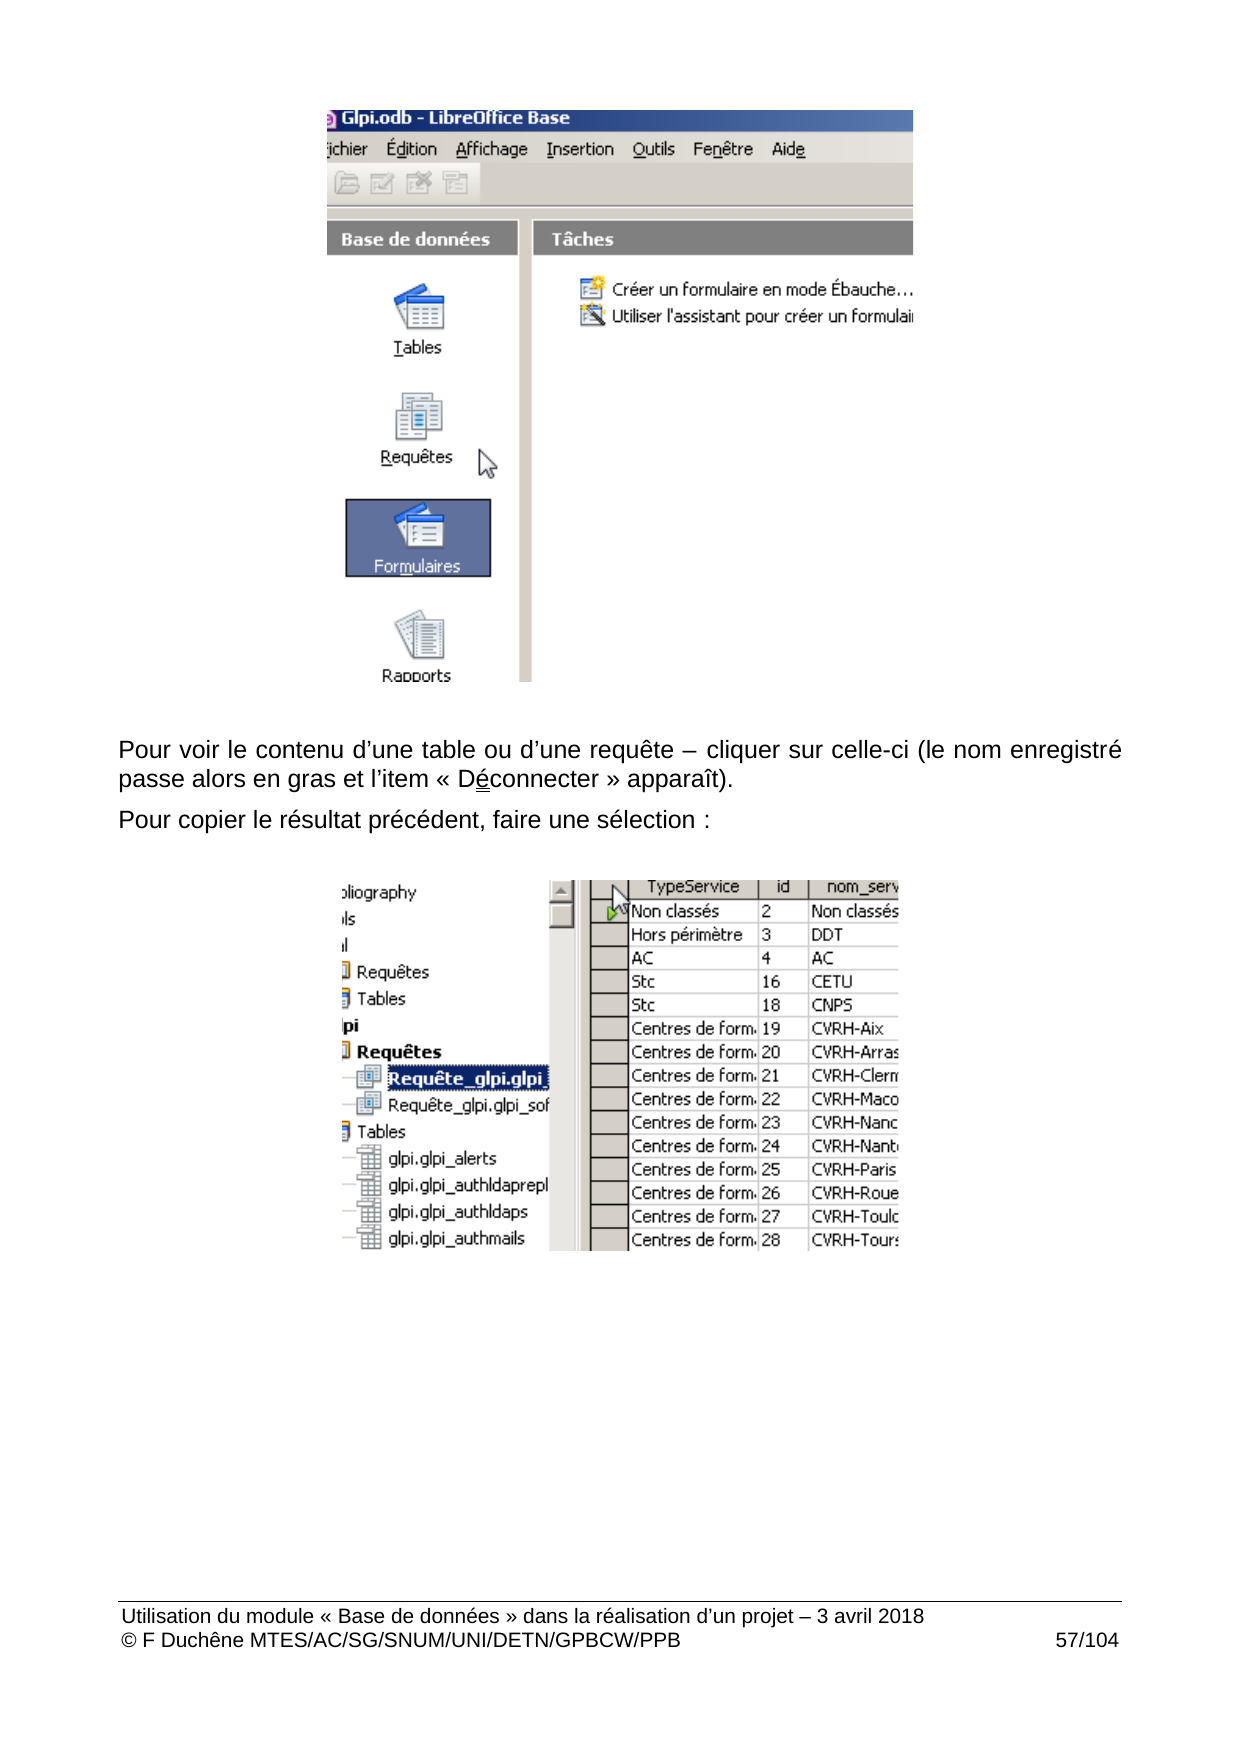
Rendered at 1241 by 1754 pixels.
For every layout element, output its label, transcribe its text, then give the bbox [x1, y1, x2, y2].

picture [342, 880, 899, 1251]
picture [327, 110, 914, 682]
text Pour voir le contenu d’une table ou d’une requête – cliquer sur celle-ci (le nom enregistré passe alors en gras et l’item « Déconnecter » apparaît). [118, 735, 1122, 792]
text Pour copier le résultat précédent, faire une sélection : [118, 805, 1122, 834]
